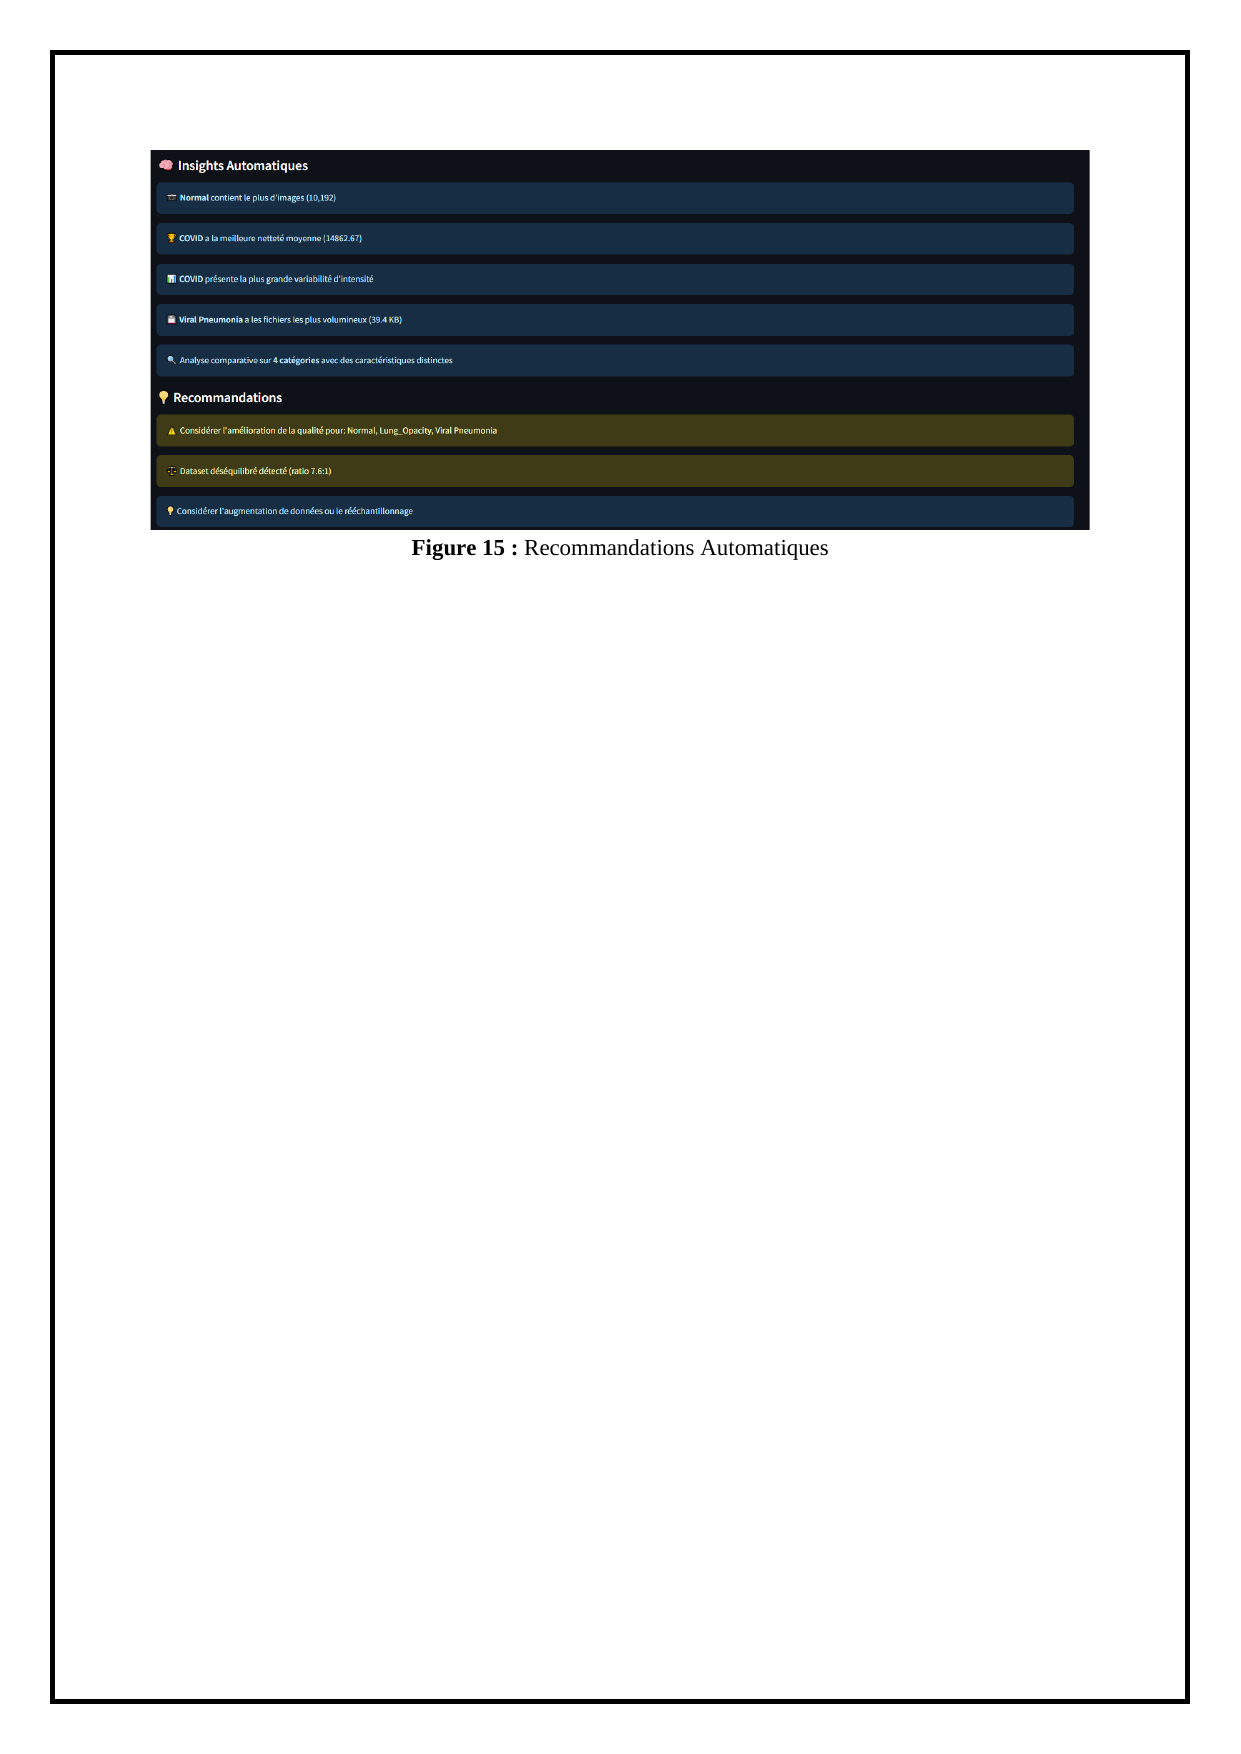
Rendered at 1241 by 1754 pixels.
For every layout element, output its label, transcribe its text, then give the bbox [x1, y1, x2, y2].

text Figure 15 : Recommandations Automatiques [150, 530, 1090, 560]
